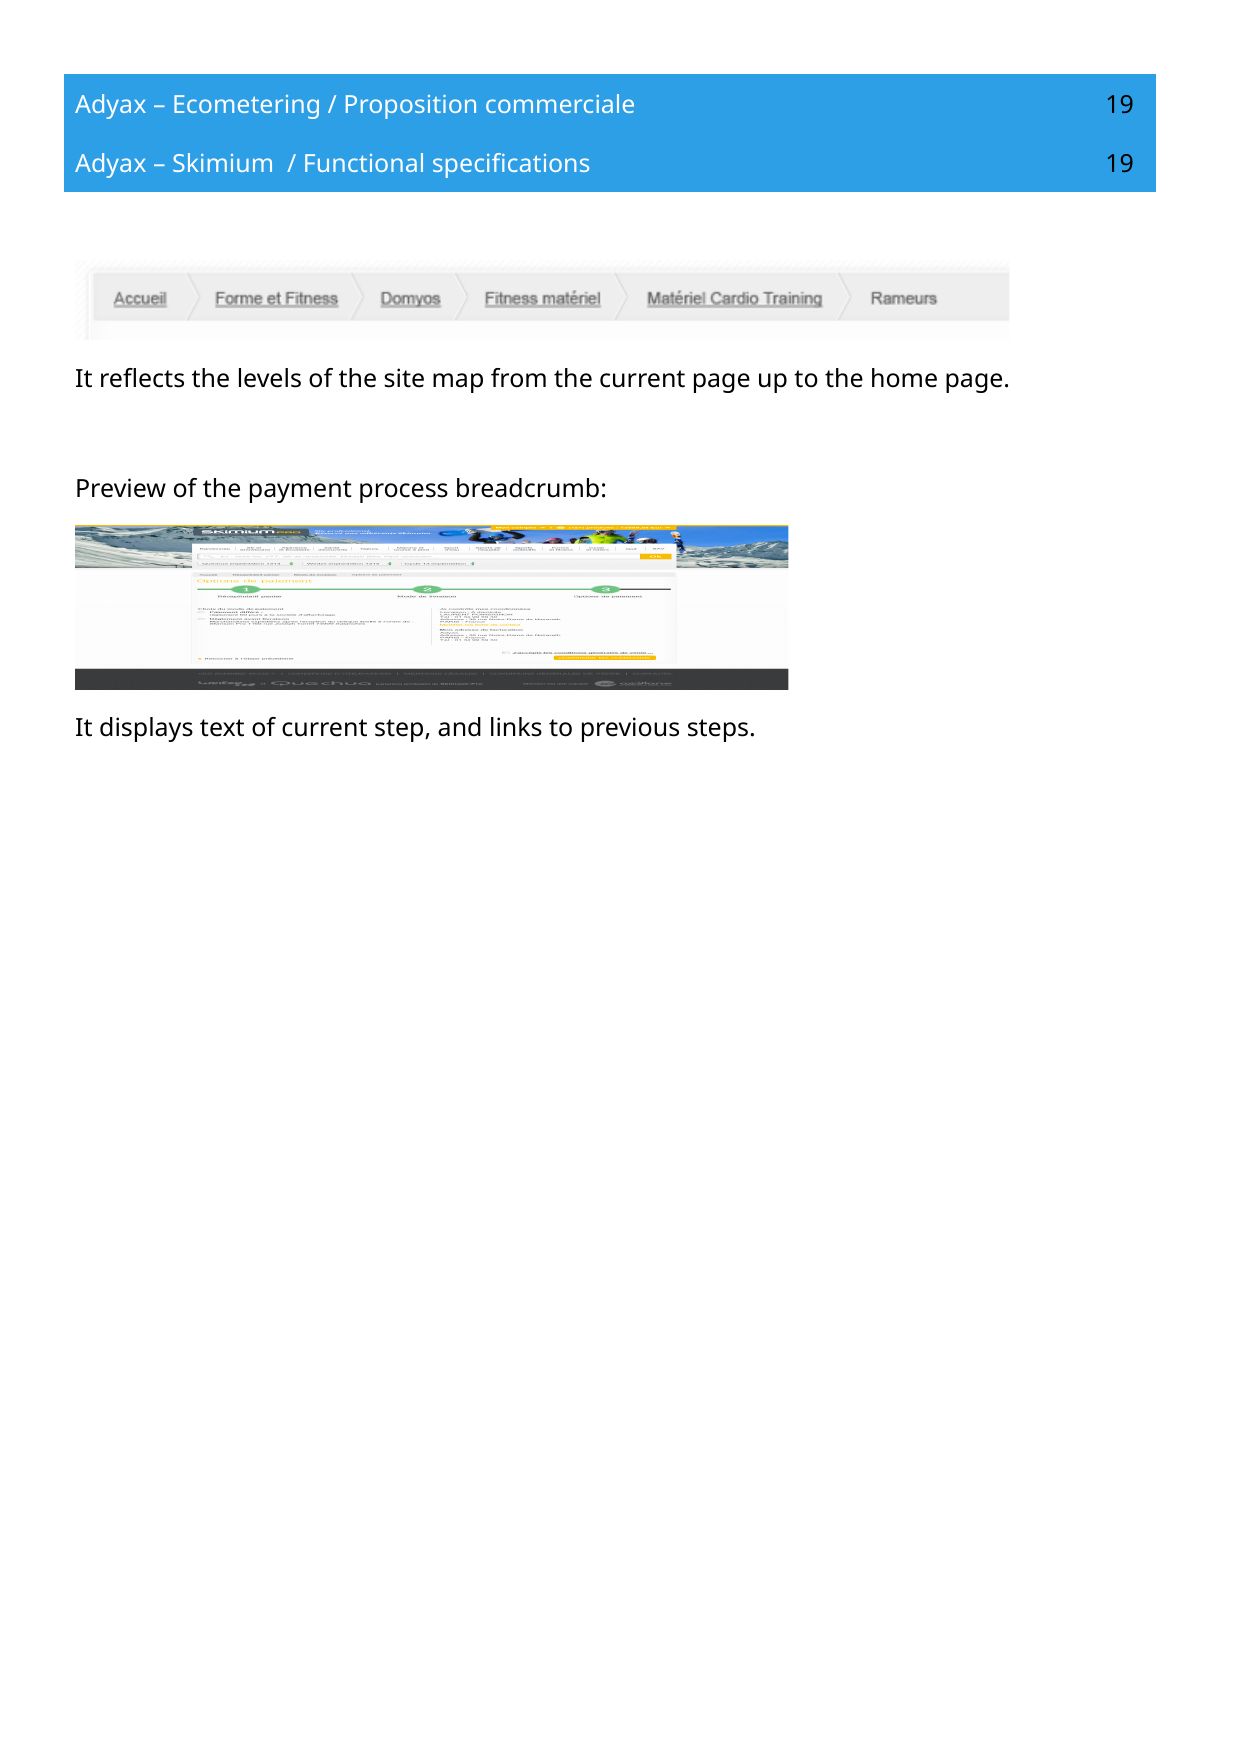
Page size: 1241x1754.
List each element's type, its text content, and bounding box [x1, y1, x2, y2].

picture [75, 260, 1010, 340]
text It reflects the levels of the site map from the current page up to the home page. [75, 361, 1165, 394]
text Preview of the payment process breadcrumb: [75, 470, 1165, 504]
text It displays text of current step, and links to previous steps. [75, 710, 1165, 744]
picture [75, 525, 789, 690]
